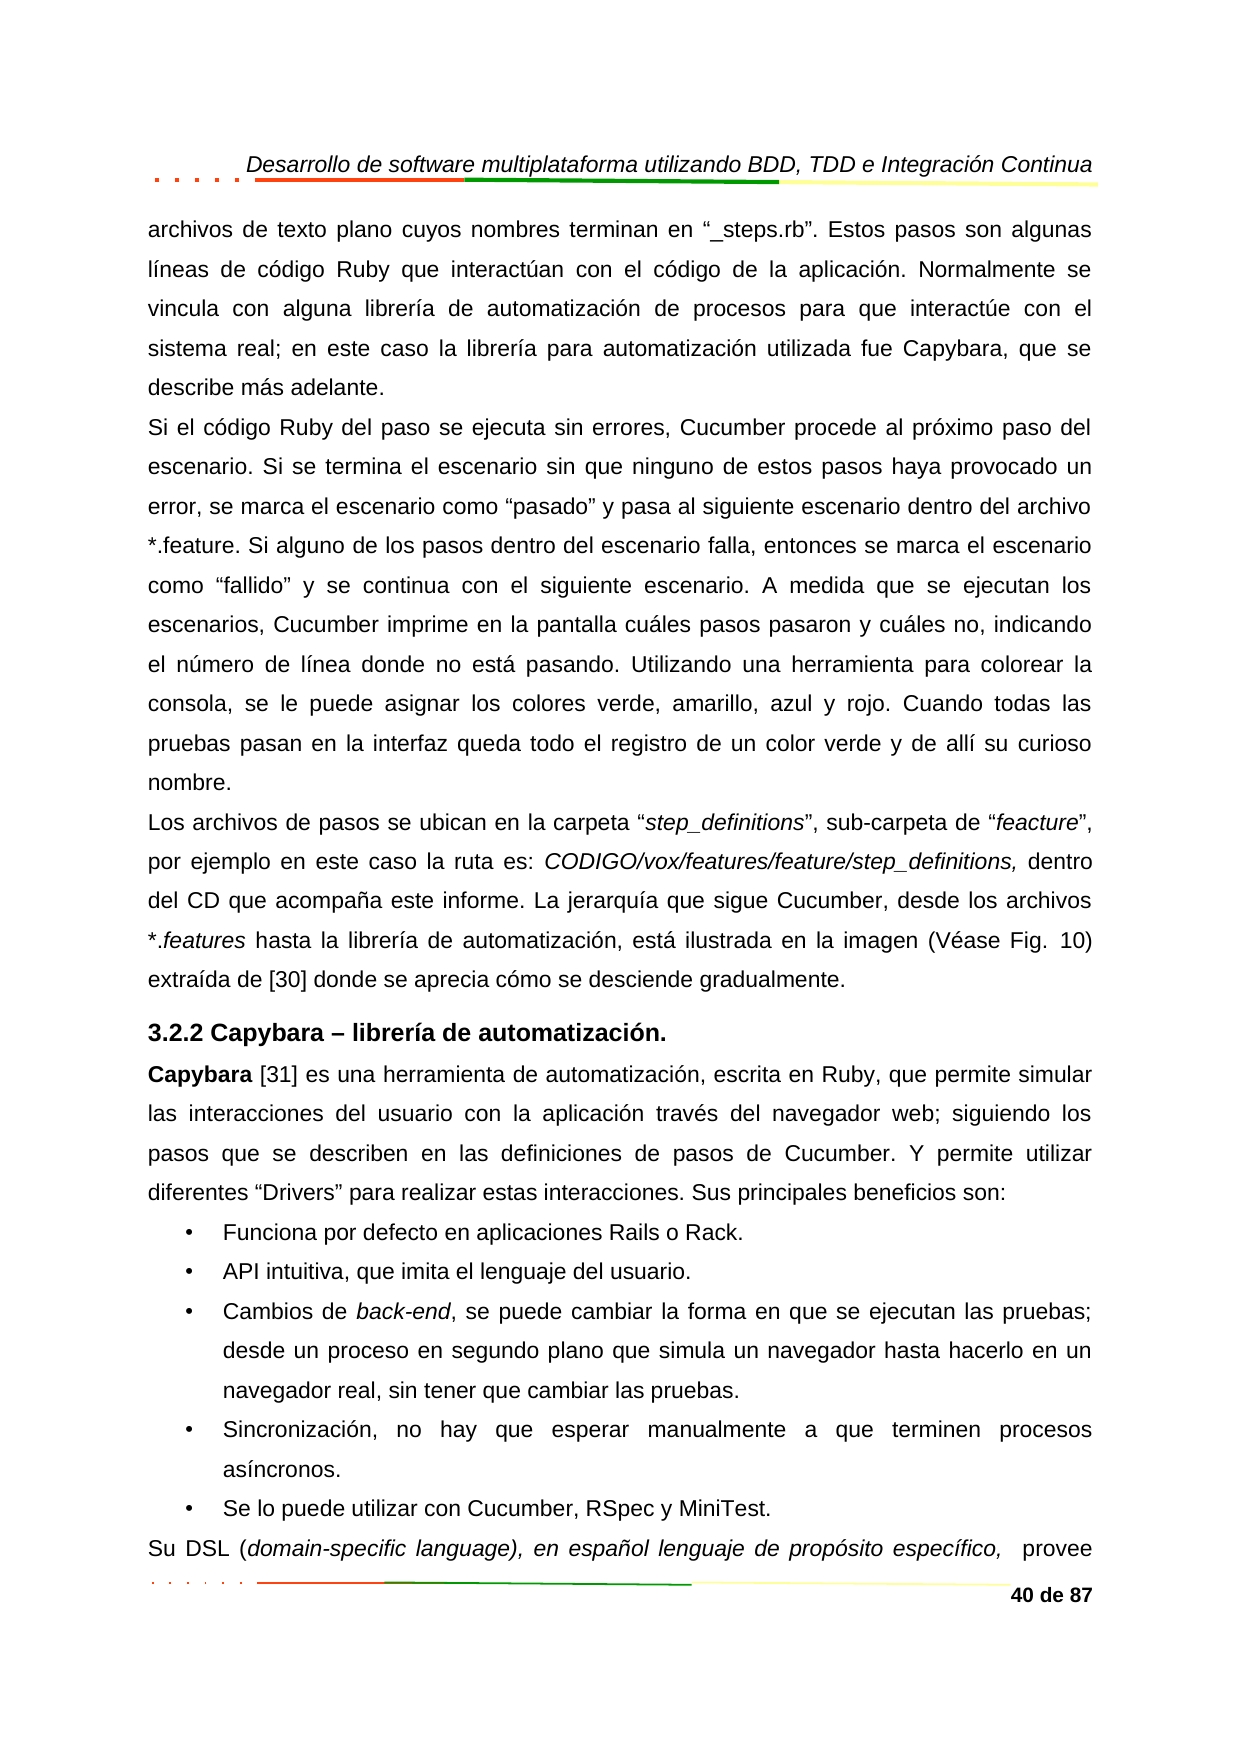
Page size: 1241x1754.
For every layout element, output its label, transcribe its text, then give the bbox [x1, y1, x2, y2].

text Su DSL (domain-specific language), en español lenguaje de propósito específico, provee [148, 1534, 1093, 1561]
list Funciona por defecto en aplicaciones Rails o Rack. [185, 1219, 1093, 1245]
list Sincronización, no hay que esperar manualmente a que terminen procesos asíncronos. [185, 1416, 1093, 1482]
list Se lo puede utilizar con Cucumber, RSpec y MiniTest. [185, 1495, 1093, 1521]
list API intuitiva, que imita el lenguaje del usuario. [185, 1258, 1093, 1284]
list 3.2.2 Capybara – librería de automatización. [148, 1018, 1093, 1046]
text Capybara [31] es una herramienta de automatización, escrita en Ruby, que permite simular las interacciones del usuario con la aplicación través del navegador web; siguiendo los pasos que se describen en las definiciones de pasos de Cucumber. Y permite utilizar diferentes “Drivers” para realizar estas interacciones. Sus principales beneficios son: [148, 1061, 1093, 1206]
list Cambios de back-end, se puede cambiar la forma en que se ejecutan las pruebas; desde un proceso en segundo plano que simula un navegador hasta hacerlo en un navegador real, sin tener que cambiar las pruebas. [185, 1298, 1093, 1403]
text archivos de texto plano cuyos nombres terminan en “_steps.rb”. Estos pasos son algunas líneas de código Ruby que interactúan con el código de la aplicación. Normalmente se vincula con alguna librería de automatización de procesos para que interactúe con el sistema real; en este caso la librería para automatización utilizada fue Capybara, que se describe más adelante. [148, 216, 1093, 401]
text Si el código Ruby del paso se ejecuta sin errores, Cucumber procede al próximo paso del escenario. Si se termina el escenario sin que ninguno de estos pasos haya provocado un error, se marca el escenario como “pasado” y pasa al siguiente escenario dentro del archivo *.feature. Si alguno de los pasos dentro del escenario falla, entonces se marca el escenario como “fallido” y se continua con el siguiente escenario. A medida que se ejecutan los escenarios, Cucumber imprime en la pantalla cuáles pasos pasaron y cuáles no, indicando el número de línea donde no está pasando. Utilizando una herramienta para colorear la consola, se le puede asignar los colores verde, amarillo, azul y rojo. Cuando todas las pruebas pasan en la interfaz queda todo el registro de un color verde y de allí su curioso nombre. [148, 414, 1093, 795]
text Los archivos de pasos se ubican en la carpeta “step_definitions”, sub-carpeta de “feacture”, por ejemplo en este caso la ruta es: CODIGO/vox/features/feature/step_definitions, dentro del CD que acompaña este informe. La jerarquía que sigue Cucumber, desde los archivos *.features hasta la librería de automatización, está ilustrada en la imagen (Véase Fig. 10) extraída de [30] donde se aprecia cómo se desciende gradualmente. [148, 808, 1093, 993]
